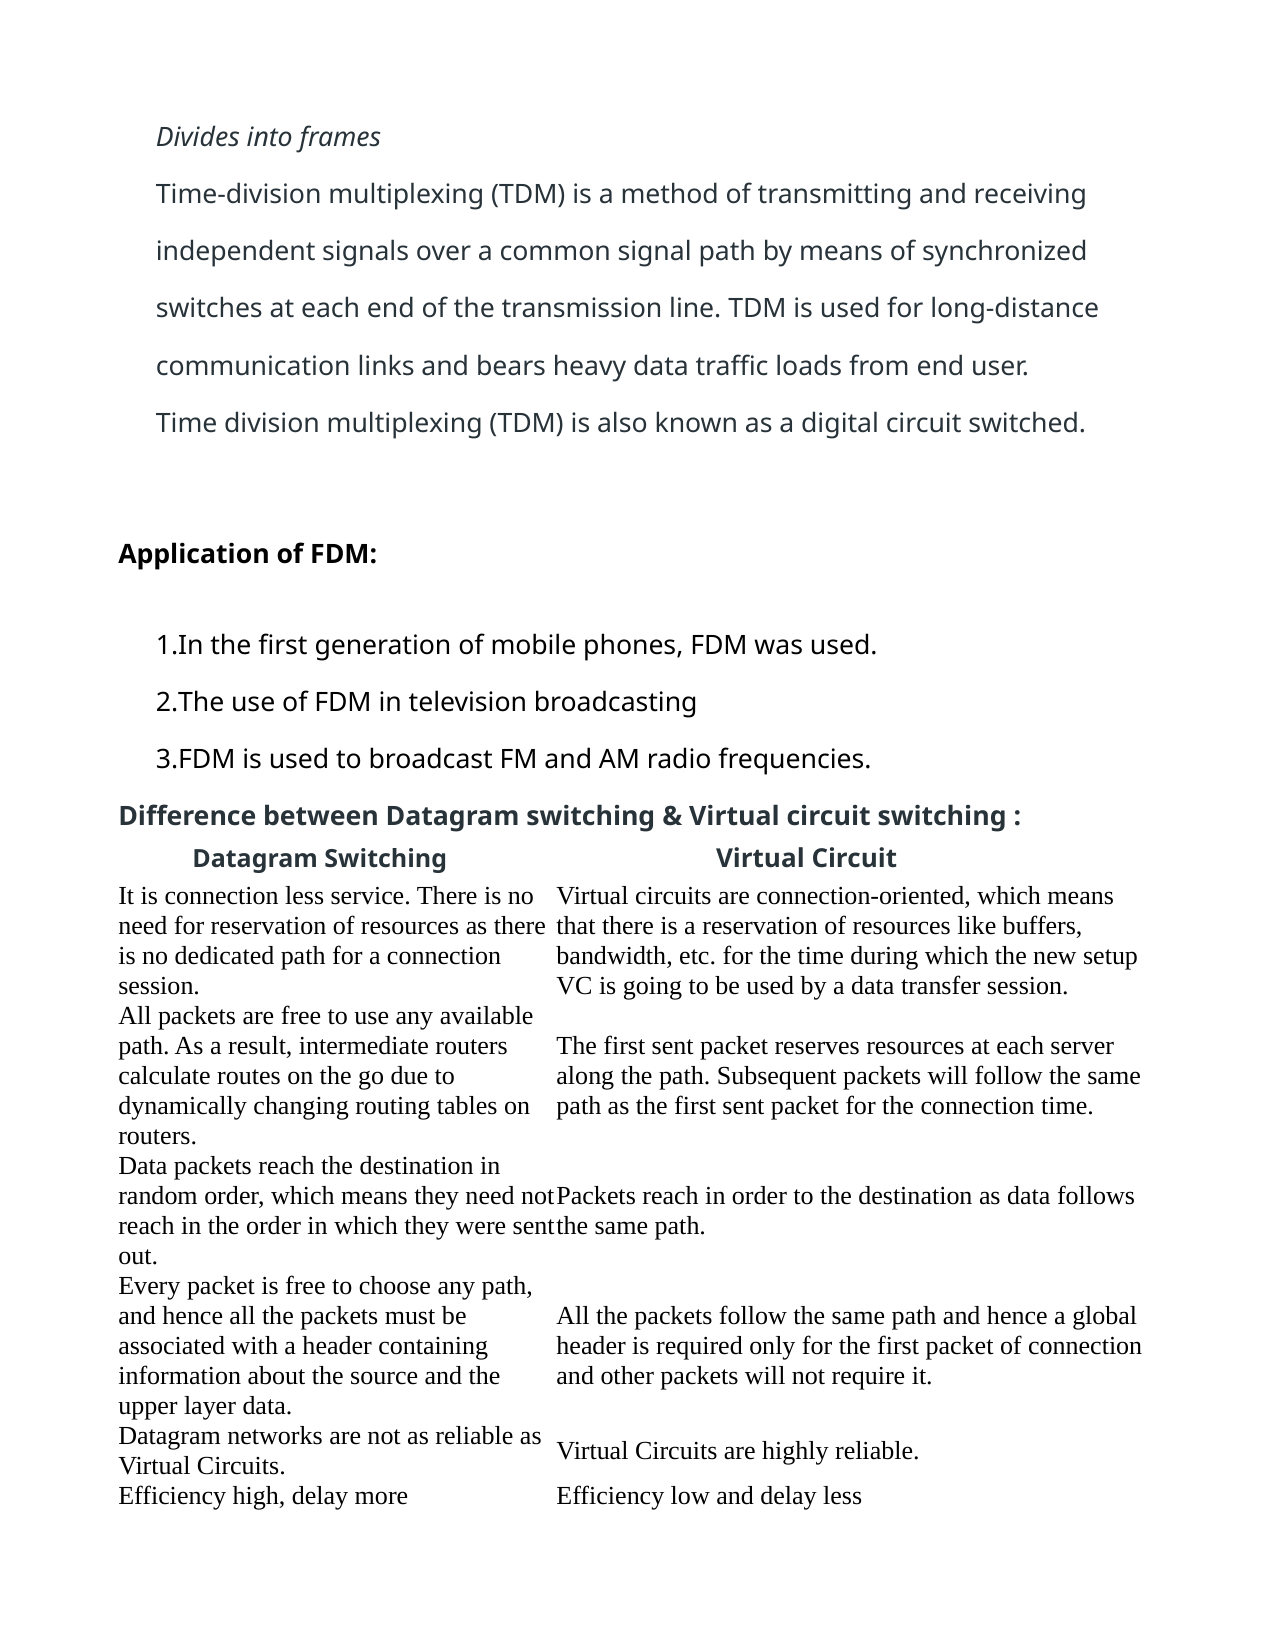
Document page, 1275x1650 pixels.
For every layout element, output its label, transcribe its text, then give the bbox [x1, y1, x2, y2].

list In the first generation of mobile phones, FDM was used. [156, 626, 1157, 662]
table_header It is connection less service. There is no need for reservation of resources as there is no dedicated path for a connection session. [118, 880, 556, 1000]
table_cell Efficiency high, delay more [118, 1480, 556, 1510]
text Datagram Switching Virtual Circuit [118, 839, 1157, 875]
list FDM is used to broadcast FM and AM radio frequencies. [156, 740, 1157, 776]
table_cell The first sent packet reserves resources at each server along the path. Subsequent packets will follow the same path as the first sent packet for the connection time. [556, 1000, 1157, 1150]
text Application of FDM: [118, 536, 1157, 572]
table_header Virtual circuits are connection-oriented, which means that there is a reservation of resources like buffers, bandwidth, etc. for the time during which the new setup VC is going to be used by a data transfer session. [556, 880, 1157, 1000]
table_cell Datagram networks are not as reliable as Virtual Circuits. [118, 1420, 556, 1480]
list Divides into frames Time-division multiplexing (TDM) is a method of transmitting and receiving independent signals over a common signal path by means of synchronized switches at each end of the transmission line. TDM is used for long-distance communication links and bears heavy data traffic loads from end user. Time division multiplexing (TDM) is also known as a digital circuit switched. [156, 118, 1157, 440]
text Difference between Datagram switching & Virtual circuit switching : [118, 797, 1157, 833]
list The use of FDM in television broadcasting [156, 683, 1157, 719]
table_cell Efficiency low and delay less [556, 1480, 1157, 1510]
table_cell Data packets reach the destination in random order, which means they need not reach in the order in which they were sent out. [118, 1150, 556, 1270]
table_cell All packets are free to use any available path. As a result, intermediate routers calculate routes on the go due to dynamically changing routing tables on routers. [118, 1000, 556, 1150]
table_cell Packets reach in order to the destination as data follows the same path. [556, 1150, 1157, 1270]
table_cell Every packet is free to choose any path, and hence all the packets must be associated with a header containing information about the source and the upper layer data. [118, 1270, 556, 1420]
table_cell All the packets follow the same path and hence a global header is required only for the first packet of connection and other packets will not require it. [556, 1270, 1157, 1420]
table_cell Virtual Circuits are highly reliable. [556, 1420, 1157, 1480]
